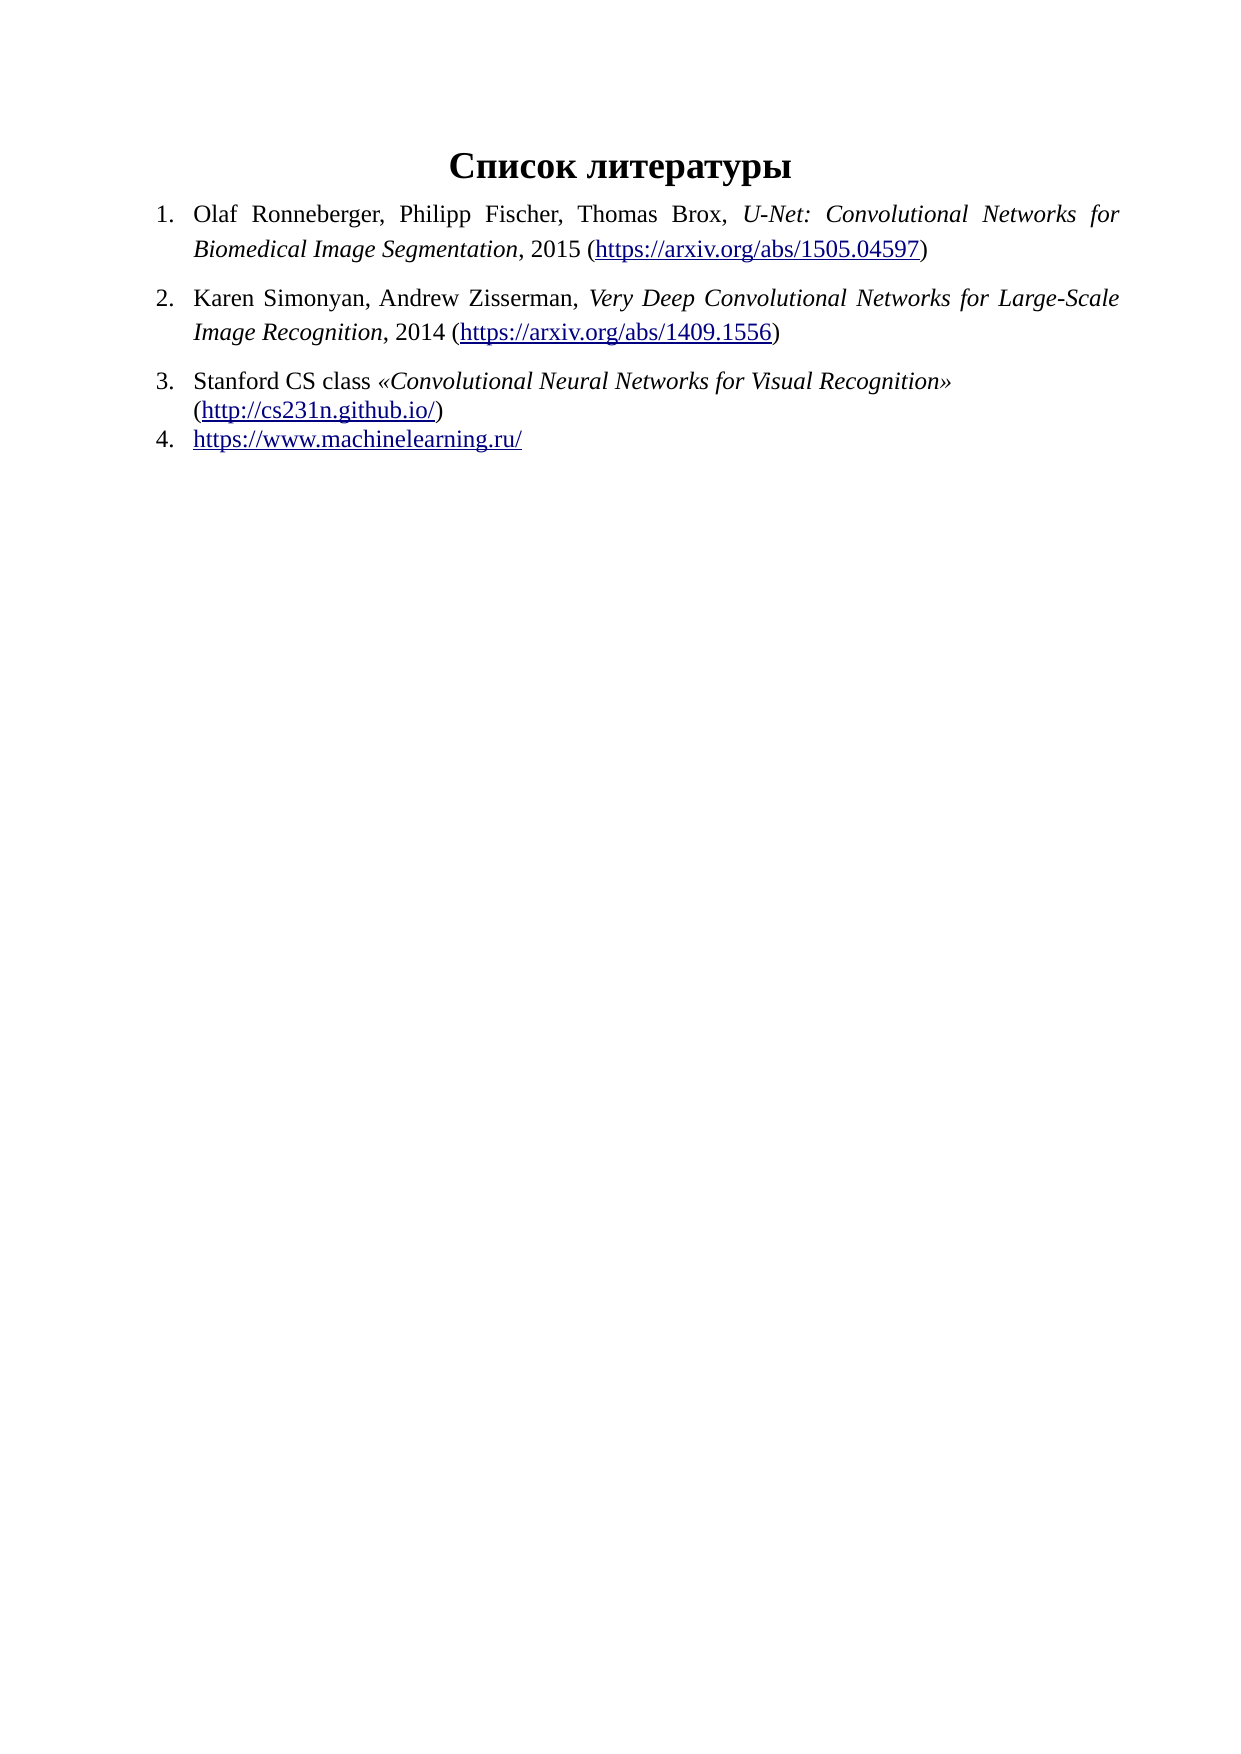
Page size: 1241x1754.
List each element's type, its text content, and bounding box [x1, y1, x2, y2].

list Karen Simonyan, Andrew Zisserman, Very Deep Convolutional Networks for Large-Scale Image Recognition, 2014 (https://arxiv.org/abs/1409.1556) [156, 283, 1122, 346]
list Stanford CS class «Convolutional Neural Networks for Visual Recognition» (http://cs231n.github.io/) [156, 366, 1122, 424]
list https://www.machinelearning.ru/ [156, 424, 1122, 453]
list Olaf Ronneberger, Philipp Fischer, Thomas Brox, U-Net: Convolutional Networks for Biomedical Image Segmentation, 2015 (https://arxiv.org/abs/1505.04597) [156, 199, 1122, 262]
subtitle Список литературы [118, 143, 1122, 187]
